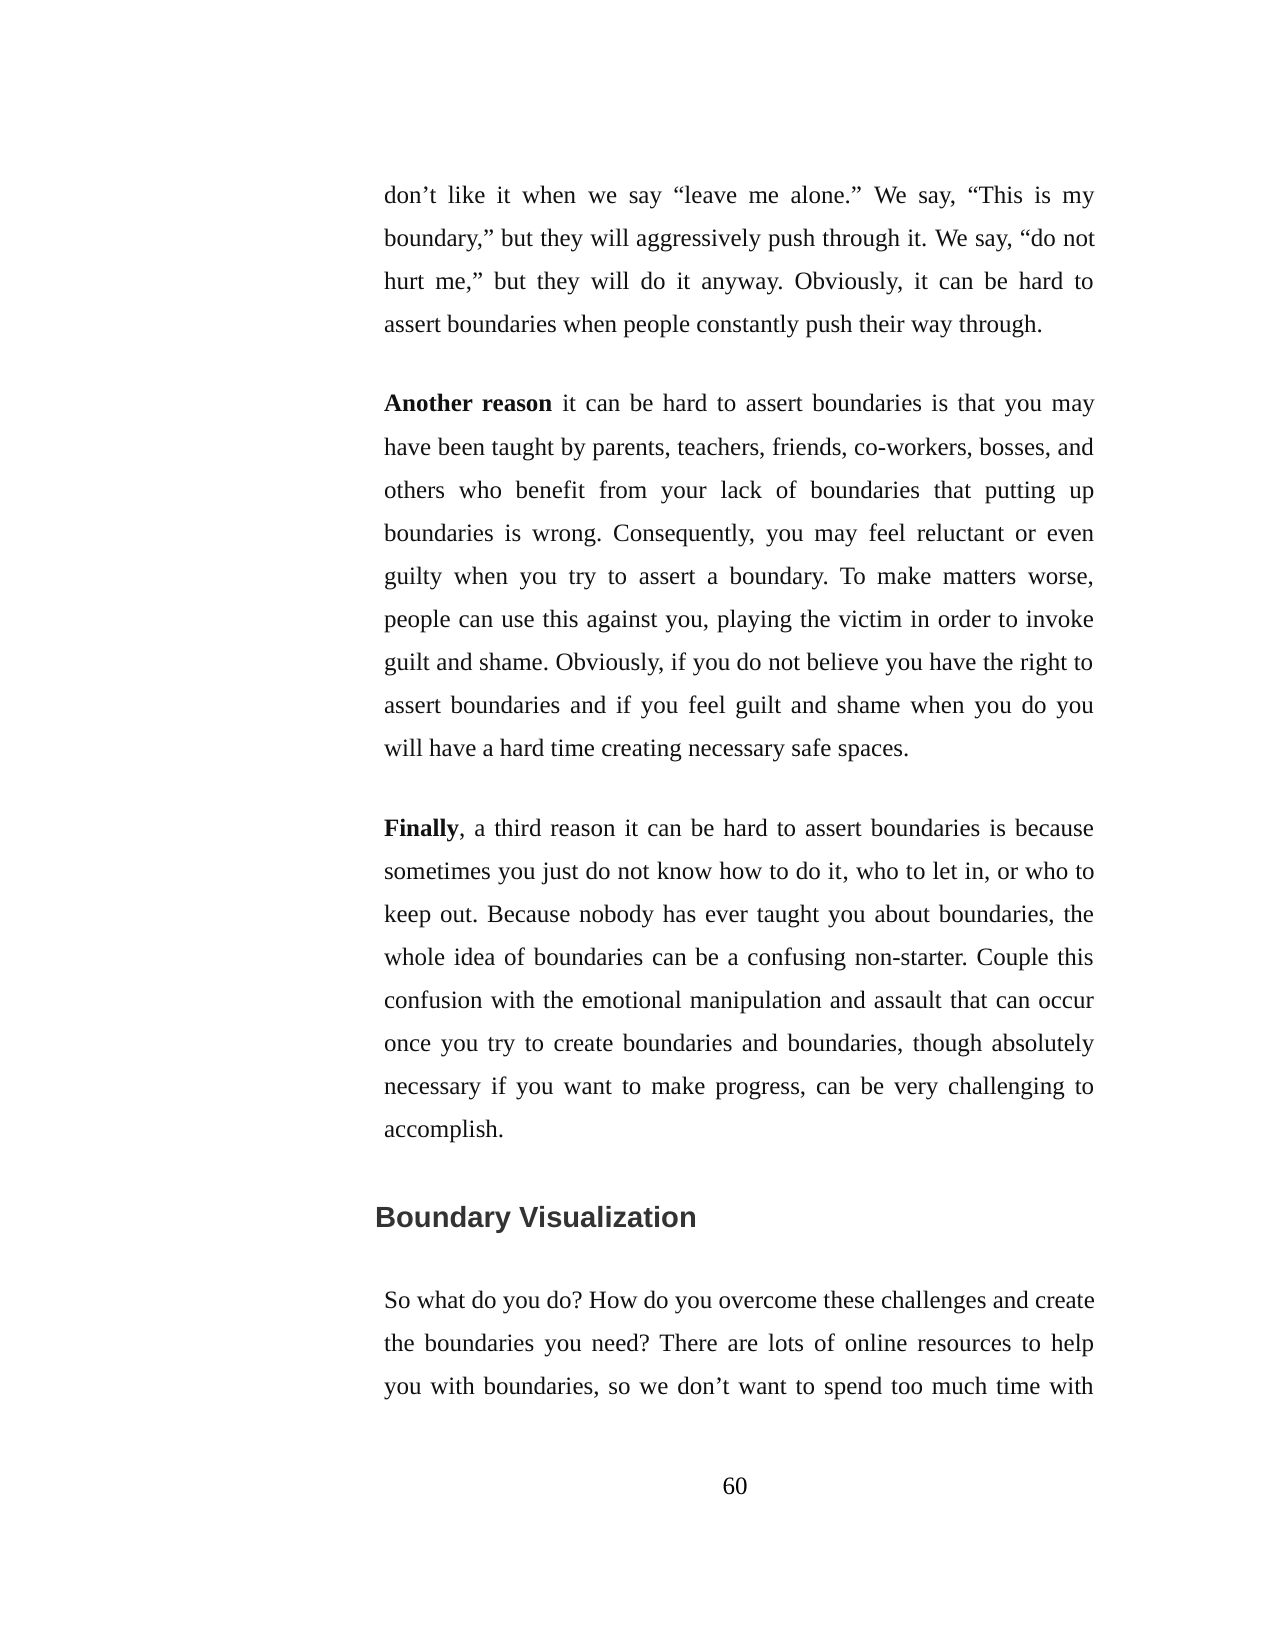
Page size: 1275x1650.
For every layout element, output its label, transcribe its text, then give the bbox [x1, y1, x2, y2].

subtitle Boundary Visualization [375, 1200, 1095, 1233]
text Another reason it can be hard to assert boundaries is that you may have been taught by parents, teachers, friends, co-workers, bosses, and others who benefit from your lack of boundaries that putting up boundaries is wrong. Consequently, you may feel reluctant or even guilty when you try to assert a boundary. To make matters worse, people can use this against you, playing the victim in order to invoke guilt and shame. Obviously, if you do not believe you have the right to assert boundaries and if you feel guilt and shame when you do you will have a hard time creating necessary safe spaces. [384, 388, 1095, 762]
text Finally, a third reason it can be hard to assert boundaries is because sometimes you just do not know how to do it, who to let in, or who to keep out. Because nobody has ever taught you about boundaries, the whole idea of boundaries can be a confusing non-starter. Couple this confusion with the emotional manipulation and assault that can occur once you try to create boundaries and boundaries, though absolutely necessary if you want to make progress, can be very challenging to accomplish. [384, 813, 1095, 1143]
text So what do you do? How do you overcome these challenges and create the boundaries you need? There are lots of online resources to help you with boundaries, so we don’t want to spend too much time with [384, 1285, 1095, 1400]
text don’t like it when we say “leave me alone.” We say, “This is my boundary,” but they will aggressively push through it. We say, “do not hurt me,” but they will do it anyway. Obviously, it can be hard to assert boundaries when people constantly push their way through. [384, 180, 1095, 338]
